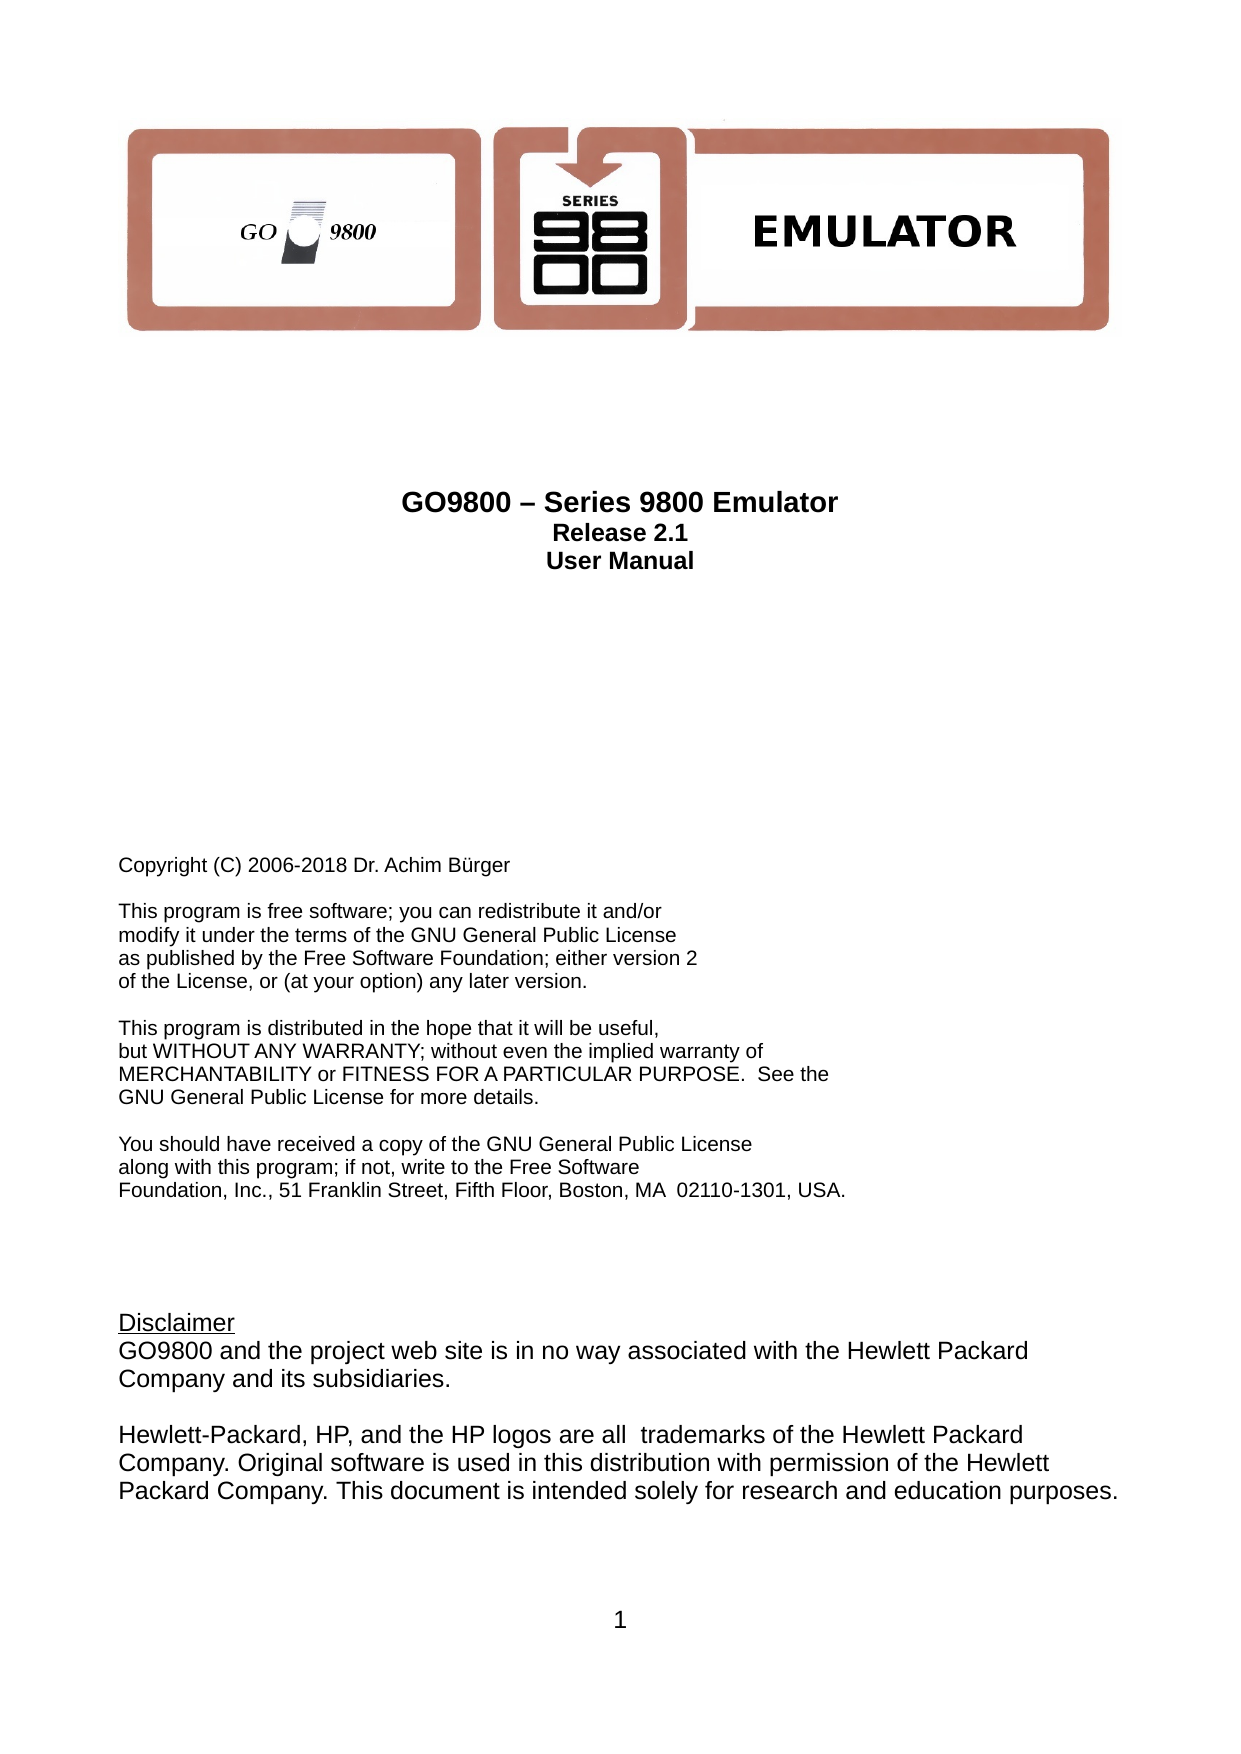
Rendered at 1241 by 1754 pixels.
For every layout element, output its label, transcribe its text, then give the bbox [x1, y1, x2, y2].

text MERCHANTABILITY or FITNESS FOR A PARTICULAR PURPOSE. See the [118, 1063, 1122, 1086]
text This program is distributed in the hope that it will be useful, [118, 1016, 1122, 1039]
text modify it under the terms of the GNU General Public License [118, 923, 1122, 947]
text GO9800 – Series 9800 Emulator [118, 486, 1122, 519]
text User Manual [118, 547, 1122, 574]
text along with this program; if not, write to the Free Software [118, 1156, 1122, 1179]
text Copyright (C) 2006-2018 Dr. Achim Bürger [118, 854, 1122, 877]
picture [118, 118, 1122, 337]
text Foundation, Inc., 51 Franklin Street, Fifth Floor, Boston, MA 02110-1301, USA. [118, 1179, 1122, 1202]
text GO9800 and the project web site is in no way associated with the Hewlett Packard Company and its subsidiaries. [118, 1337, 1122, 1393]
text of the License, or (at your option) any later version. [118, 970, 1122, 993]
text You should have received a copy of the GNU General Public License [118, 1132, 1122, 1156]
text This program is free software; you can redistribute it and/or [118, 900, 1122, 923]
text GNU General Public License for more details. [118, 1086, 1122, 1109]
text Release 2.1 [118, 519, 1122, 547]
text Disclaimer [118, 1309, 1122, 1337]
text as published by the Free Software Foundation; either version 2 [118, 947, 1122, 970]
text Hewlett-Packard, HP, and the HP logos are all trademarks of the Hewlett Packard Company. Original software is used in this distribution with permission of the Hewlett Packard Company. This document is intended solely for research and education purposes. [118, 1421, 1122, 1504]
text but WITHOUT ANY WARRANTY; without even the implied warranty of [118, 1039, 1122, 1063]
